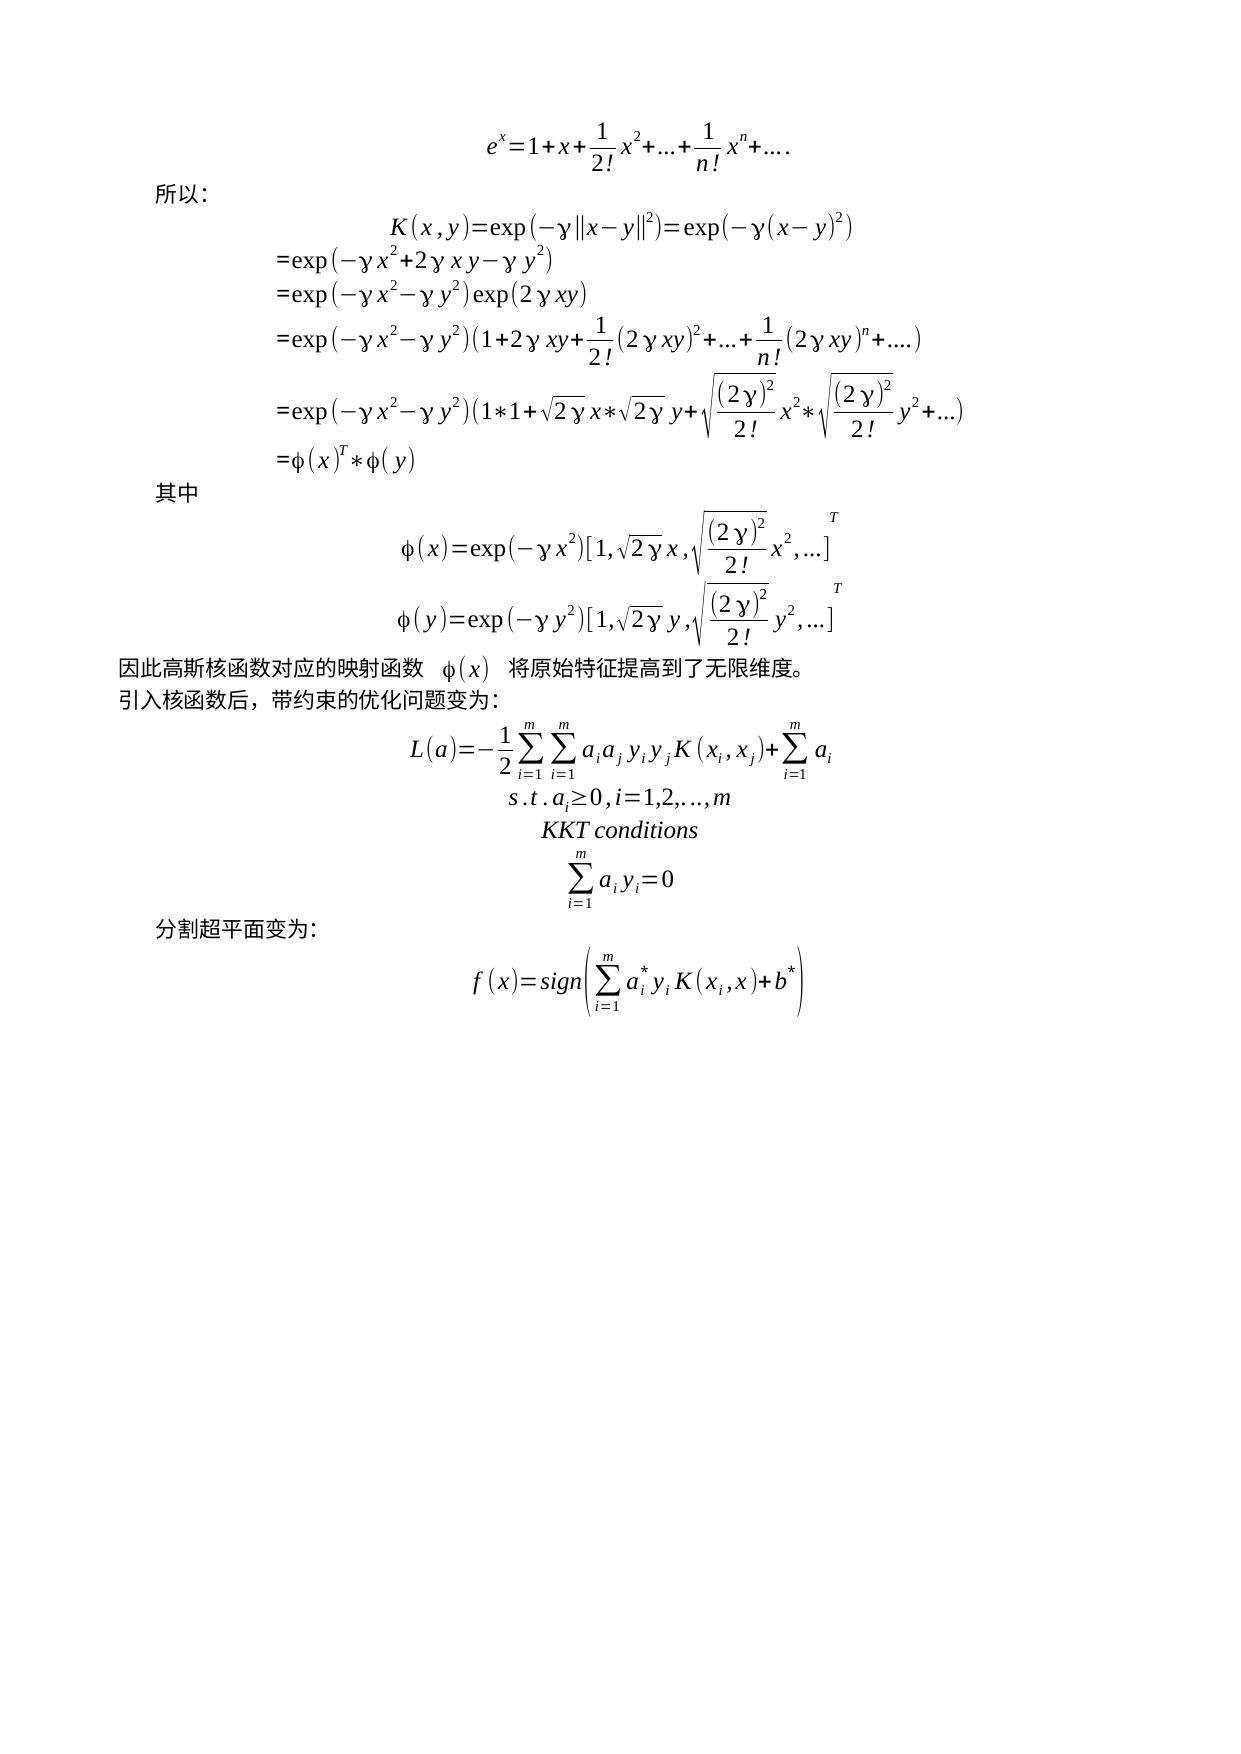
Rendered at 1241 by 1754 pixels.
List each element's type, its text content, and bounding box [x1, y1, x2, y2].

text 其中 [118, 476, 1122, 508]
text 引入核函数后，带约束的优化问题变为： [118, 683, 1122, 715]
text 所以： [118, 177, 1122, 209]
text 分割超平面变为： [118, 912, 1122, 944]
text 因此高斯核函数对应的映射函数将原始特征提高到了无限维度。 [118, 651, 1122, 683]
